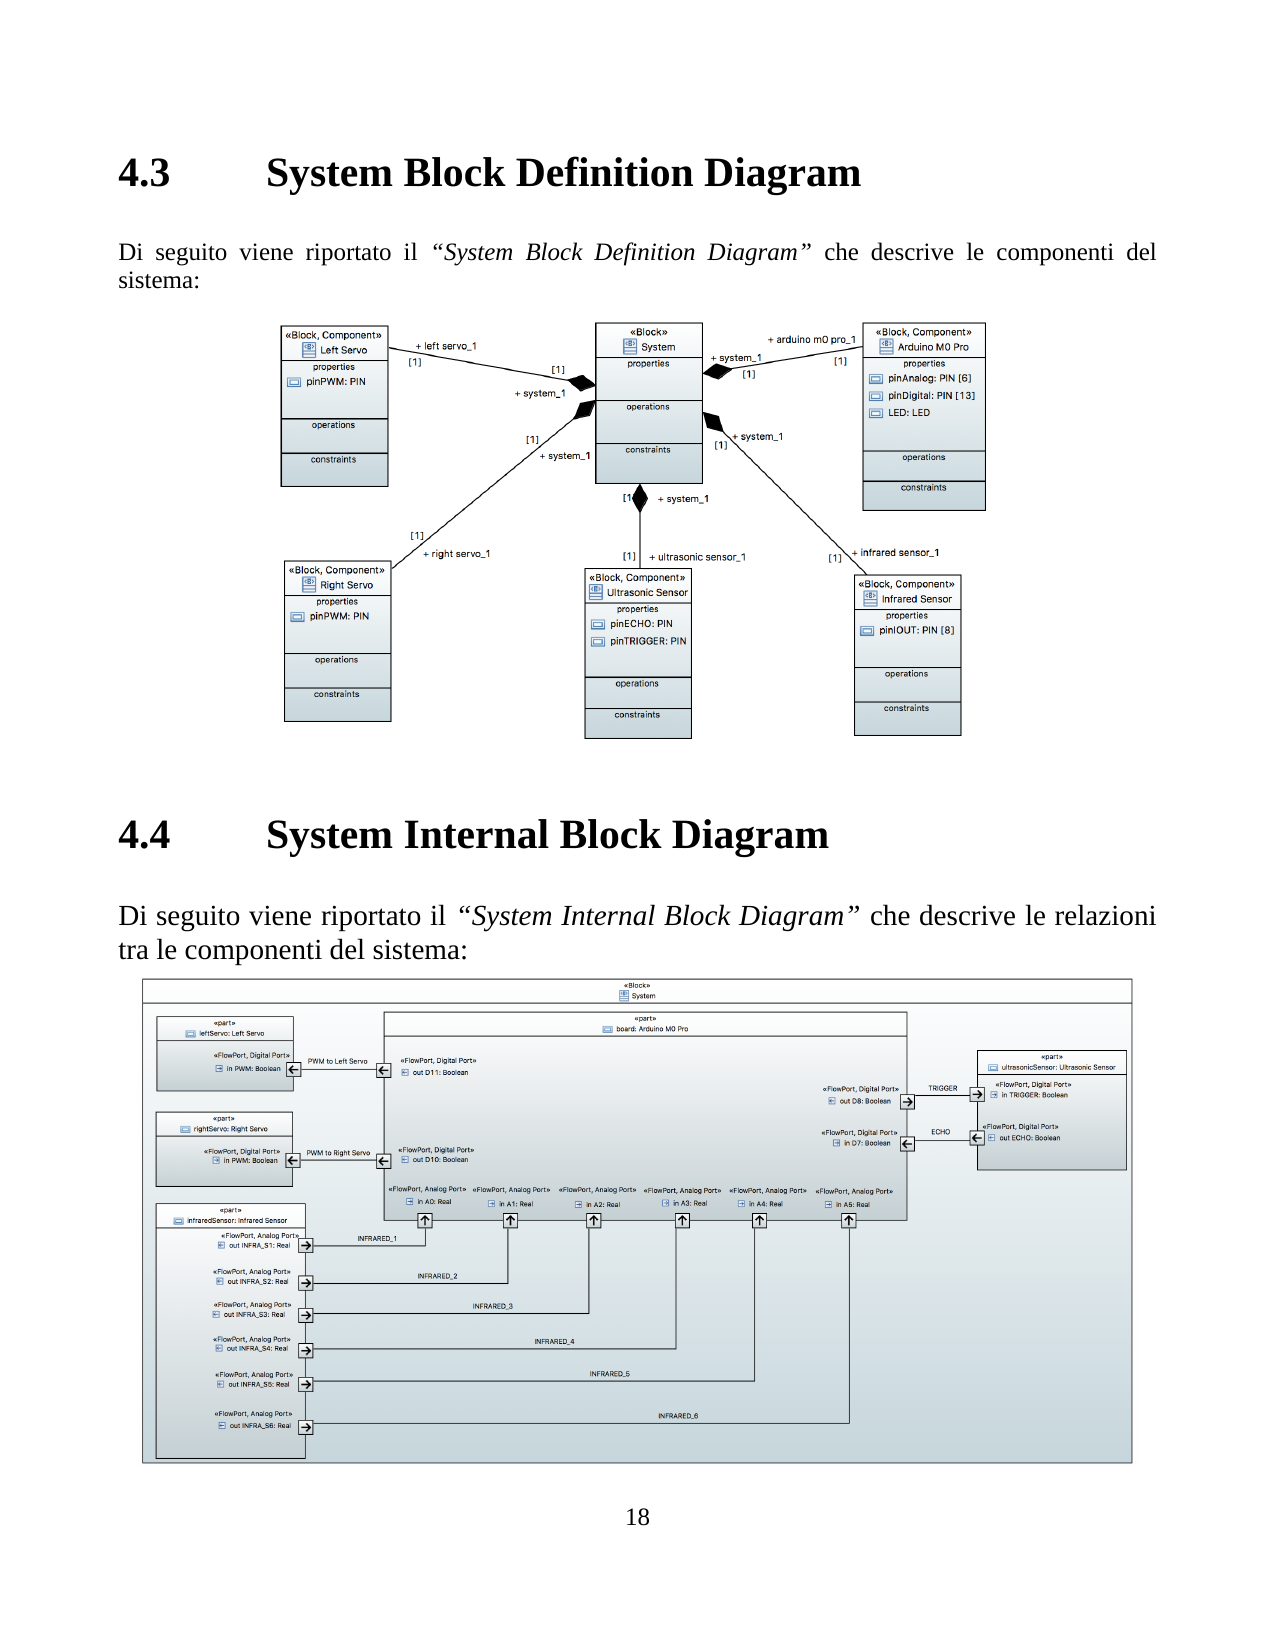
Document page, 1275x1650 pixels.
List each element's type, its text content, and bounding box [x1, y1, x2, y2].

subtitle 4.4 System Internal Block Diagram [118, 809, 1157, 857]
picture [136, 977, 1139, 1467]
text Di seguito viene riportato il “System Block Definition Diagram” che descrive le componenti del sistema: [118, 237, 1157, 294]
text Di seguito viene riportato il “System Internal Block Diagram” che descrive le relazioni tra le componenti del sistema: [118, 898, 1157, 965]
picture [261, 306, 1014, 768]
subtitle 4.3 System Block Definition Diagram [118, 148, 1157, 196]
